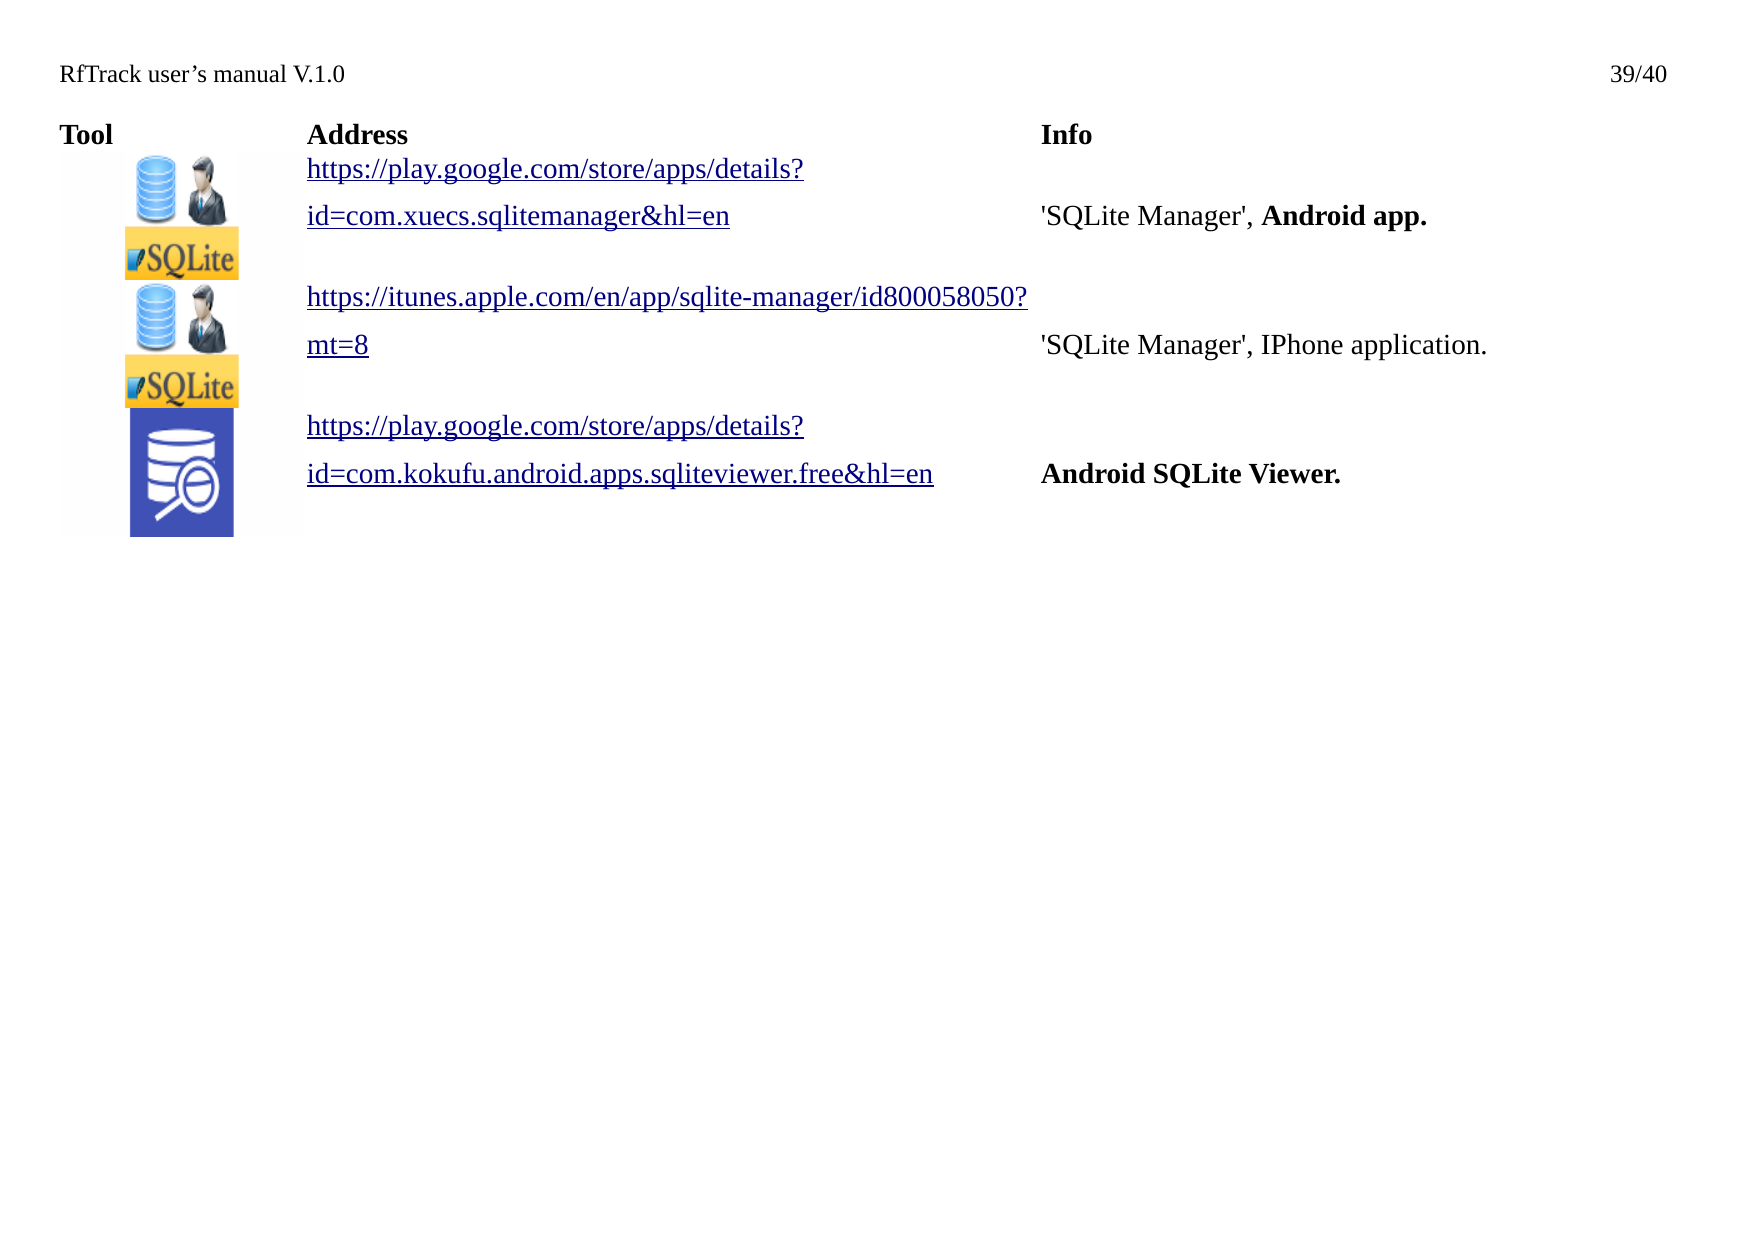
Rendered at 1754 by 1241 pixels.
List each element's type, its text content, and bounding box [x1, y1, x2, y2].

table_cell Android SQLite Viewer. [1041, 408, 1695, 537]
table_cell 'SQLite Manager', Android app. [1041, 151, 1695, 279]
table_header Info [1041, 117, 1695, 151]
table_cell 'SQLite Manager', IPhone application. [1041, 280, 1695, 408]
table_cell https://play.google.com/store/apps/details?id=com.kokufu.android.apps.sqliteviewer.free&hl=en [307, 408, 1041, 537]
table_cell https://play.google.com/store/apps/details?id=com.xuecs.sqlitemanager&hl=en [307, 151, 1041, 279]
table_cell https://itunes.apple.com/en/app/sqlite-manager/id800058050?mt=8 [307, 280, 1041, 408]
picture [59, 151, 305, 537]
table_header Tool [59, 117, 307, 151]
table_header Address [307, 117, 1041, 151]
